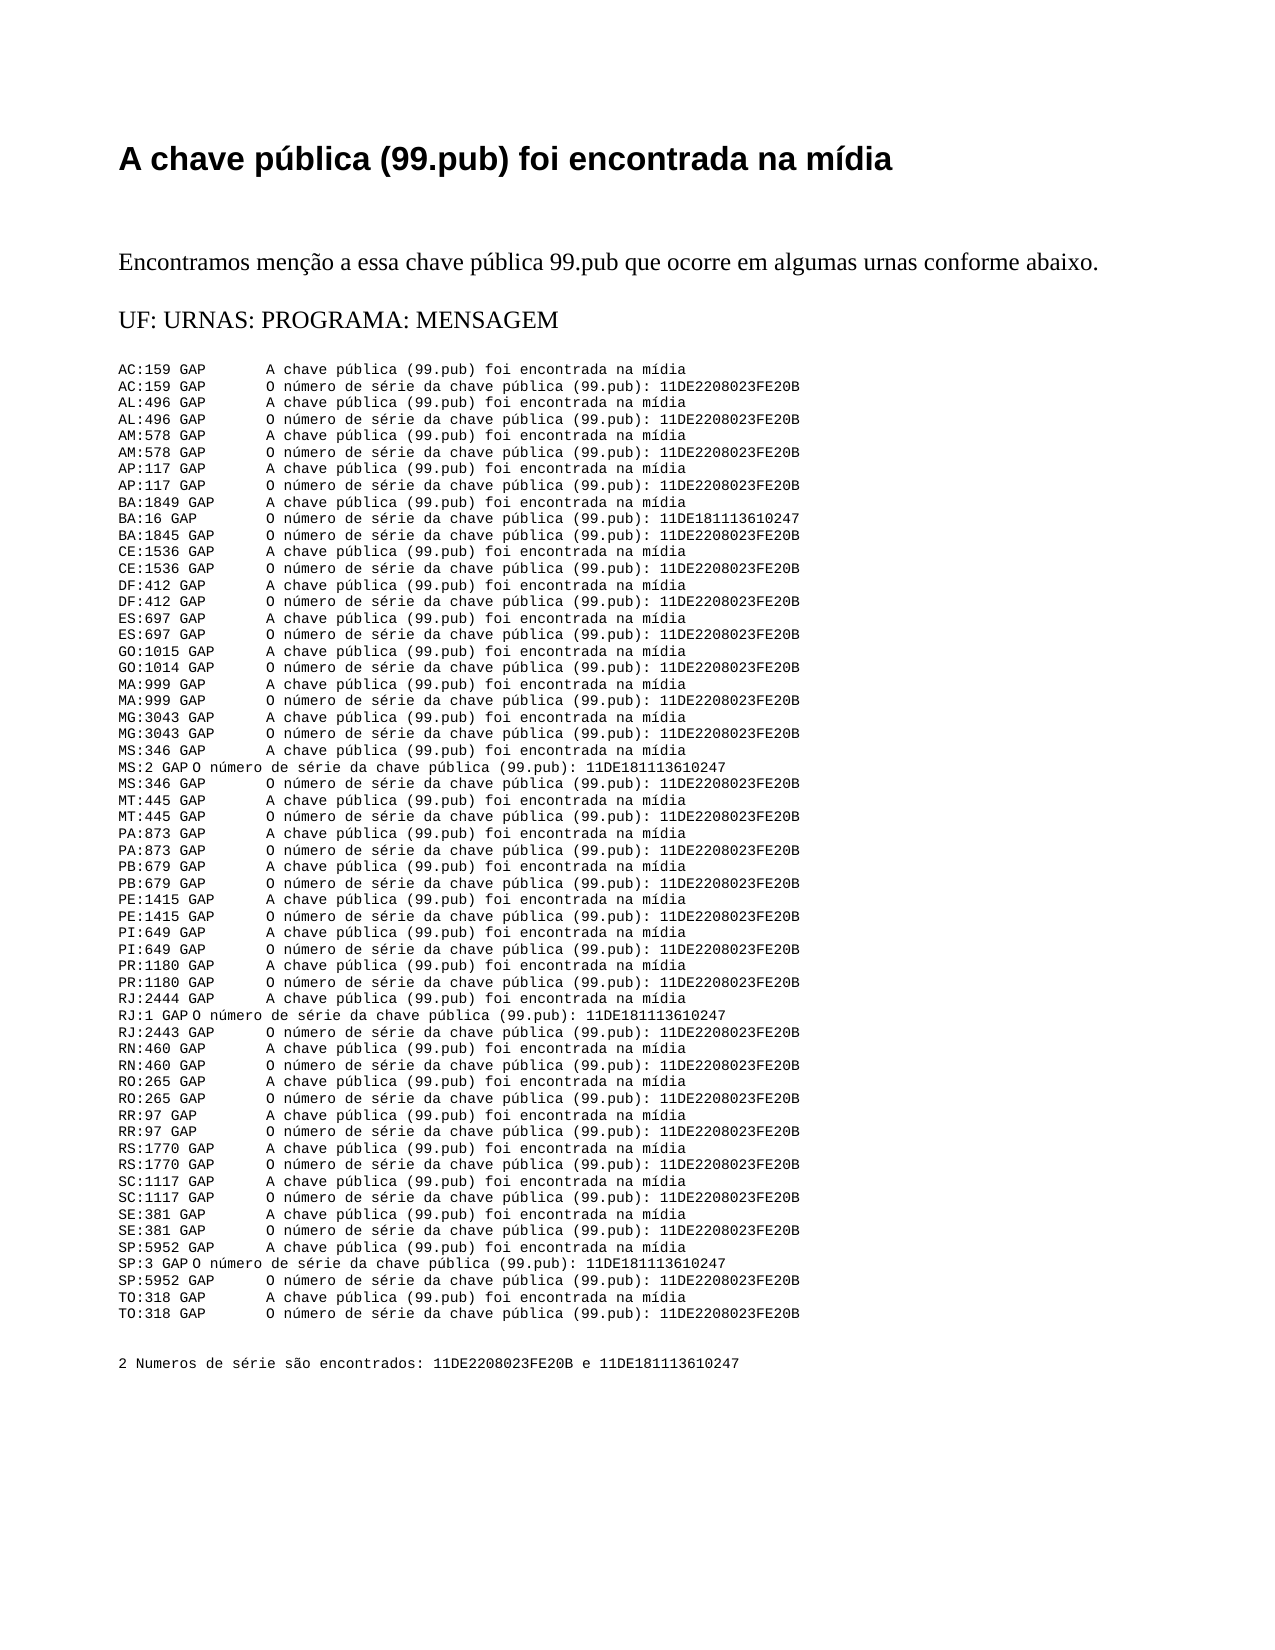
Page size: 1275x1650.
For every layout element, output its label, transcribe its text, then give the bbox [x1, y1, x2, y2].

text BA:1845 GAP O número de série da chave pública (99.pub): 11DE2208023FE20B [118, 528, 1157, 544]
text CE:1536 GAP A chave pública (99.pub) foi encontrada na mídia [118, 544, 1157, 561]
text DF:412 GAP A chave pública (99.pub) foi encontrada na mídia [118, 578, 1157, 594]
text PI:649 GAP O número de série da chave pública (99.pub): 11DE2208023FE20B [118, 942, 1157, 959]
text RS:1770 GAP A chave pública (99.pub) foi encontrada na mídia [118, 1141, 1157, 1157]
text PR:1180 GAP O número de série da chave pública (99.pub): 11DE2208023FE20B [118, 975, 1157, 992]
text MG:3043 GAP O número de série da chave pública (99.pub): 11DE2208023FE20B [118, 727, 1157, 743]
text RR:97 GAP O número de série da chave pública (99.pub): 11DE2208023FE20B [118, 1124, 1157, 1141]
text SP:5952 GAP A chave pública (99.pub) foi encontrada na mídia [118, 1240, 1157, 1257]
text AM:578 GAP O número de série da chave pública (99.pub): 11DE2208023FE20B [118, 445, 1157, 462]
text SC:1117 GAP A chave pública (99.pub) foi encontrada na mídia [118, 1174, 1157, 1191]
text PA:873 GAP A chave pública (99.pub) foi encontrada na mídia [118, 826, 1157, 843]
text TO:318 GAP O número de série da chave pública (99.pub): 11DE2208023FE20B [118, 1306, 1157, 1323]
text RN:460 GAP O número de série da chave pública (99.pub): 11DE2208023FE20B [118, 1058, 1157, 1074]
text TO:318 GAP A chave pública (99.pub) foi encontrada na mídia [118, 1290, 1157, 1306]
text MA:999 GAP O número de série da chave pública (99.pub): 11DE2208023FE20B [118, 694, 1157, 710]
text Encontramos menção a essa chave pública 99.pub que ocorre em algumas urnas conforme abaixo. [118, 247, 1157, 276]
text ES:697 GAP O número de série da chave pública (99.pub): 11DE2208023FE20B [118, 627, 1157, 644]
text GO:1015 GAP A chave pública (99.pub) foi encontrada na mídia [118, 644, 1157, 661]
text UF: URNAS: PROGRAMA: MENSAGEM [118, 305, 1157, 334]
text PE:1415 GAP O número de série da chave pública (99.pub): 11DE2208023FE20B [118, 909, 1157, 926]
text ES:697 GAP A chave pública (99.pub) foi encontrada na mídia [118, 611, 1157, 627]
text GO:1014 GAP O número de série da chave pública (99.pub): 11DE2208023FE20B [118, 661, 1157, 677]
text SE:381 GAP O número de série da chave pública (99.pub): 11DE2208023FE20B [118, 1224, 1157, 1240]
text DF:412 GAP O número de série da chave pública (99.pub): 11DE2208023FE20B [118, 594, 1157, 611]
text RR:97 GAP A chave pública (99.pub) foi encontrada na mídia [118, 1108, 1157, 1124]
text AP:117 GAP A chave pública (99.pub) foi encontrada na mídia [118, 462, 1157, 478]
text BA:1849 GAP A chave pública (99.pub) foi encontrada na mídia [118, 495, 1157, 511]
text MT:445 GAP A chave pública (99.pub) foi encontrada na mídia [118, 793, 1157, 809]
text RJ:1 GAP O número de série da chave pública (99.pub): 11DE181113610247 [118, 1008, 1157, 1025]
subtitle A chave pública (99.pub) foi encontrada na mídia [118, 139, 1157, 177]
text RN:460 GAP A chave pública (99.pub) foi encontrada na mídia [118, 1041, 1157, 1058]
text MS:346 GAP O número de série da chave pública (99.pub): 11DE2208023FE20B [118, 776, 1157, 793]
text AL:496 GAP A chave pública (99.pub) foi encontrada na mídia [118, 396, 1157, 412]
text PA:873 GAP O número de série da chave pública (99.pub): 11DE2208023FE20B [118, 843, 1157, 859]
text AL:496 GAP O número de série da chave pública (99.pub): 11DE2208023FE20B [118, 412, 1157, 429]
text RO:265 GAP O número de série da chave pública (99.pub): 11DE2208023FE20B [118, 1091, 1157, 1108]
text 2 Numeros de série são encontrados: 11DE2208023FE20B e 11DE181113610247 [118, 1356, 1157, 1373]
text RS:1770 GAP O número de série da chave pública (99.pub): 11DE2208023FE20B [118, 1157, 1157, 1174]
text BA:16 GAP O número de série da chave pública (99.pub): 11DE181113610247 [118, 511, 1157, 528]
text CE:1536 GAP O número de série da chave pública (99.pub): 11DE2208023FE20B [118, 561, 1157, 578]
text SE:381 GAP A chave pública (99.pub) foi encontrada na mídia [118, 1207, 1157, 1224]
text PE:1415 GAP A chave pública (99.pub) foi encontrada na mídia [118, 892, 1157, 909]
text SC:1117 GAP O número de série da chave pública (99.pub): 11DE2208023FE20B [118, 1191, 1157, 1207]
text PB:679 GAP O número de série da chave pública (99.pub): 11DE2208023FE20B [118, 876, 1157, 892]
text MG:3043 GAP A chave pública (99.pub) foi encontrada na mídia [118, 710, 1157, 727]
text RO:265 GAP A chave pública (99.pub) foi encontrada na mídia [118, 1074, 1157, 1091]
text AC:159 GAP O número de série da chave pública (99.pub): 11DE2208023FE20B [118, 379, 1157, 396]
text AC:159 GAP A chave pública (99.pub) foi encontrada na mídia [118, 362, 1157, 379]
text PI:649 GAP A chave pública (99.pub) foi encontrada na mídia [118, 926, 1157, 942]
text MS:2 GAP O número de série da chave pública (99.pub): 11DE181113610247 [118, 760, 1157, 776]
text MS:346 GAP A chave pública (99.pub) foi encontrada na mídia [118, 743, 1157, 760]
text SP:3 GAP O número de série da chave pública (99.pub): 11DE181113610247 [118, 1257, 1157, 1273]
text MA:999 GAP A chave pública (99.pub) foi encontrada na mídia [118, 677, 1157, 694]
text AM:578 GAP A chave pública (99.pub) foi encontrada na mídia [118, 429, 1157, 445]
text RJ:2444 GAP A chave pública (99.pub) foi encontrada na mídia [118, 992, 1157, 1008]
text MT:445 GAP O número de série da chave pública (99.pub): 11DE2208023FE20B [118, 809, 1157, 826]
text PR:1180 GAP A chave pública (99.pub) foi encontrada na mídia [118, 959, 1157, 975]
text RJ:2443 GAP O número de série da chave pública (99.pub): 11DE2208023FE20B [118, 1025, 1157, 1041]
text AP:117 GAP O número de série da chave pública (99.pub): 11DE2208023FE20B [118, 478, 1157, 495]
text SP:5952 GAP O número de série da chave pública (99.pub): 11DE2208023FE20B [118, 1273, 1157, 1290]
text PB:679 GAP A chave pública (99.pub) foi encontrada na mídia [118, 859, 1157, 876]
